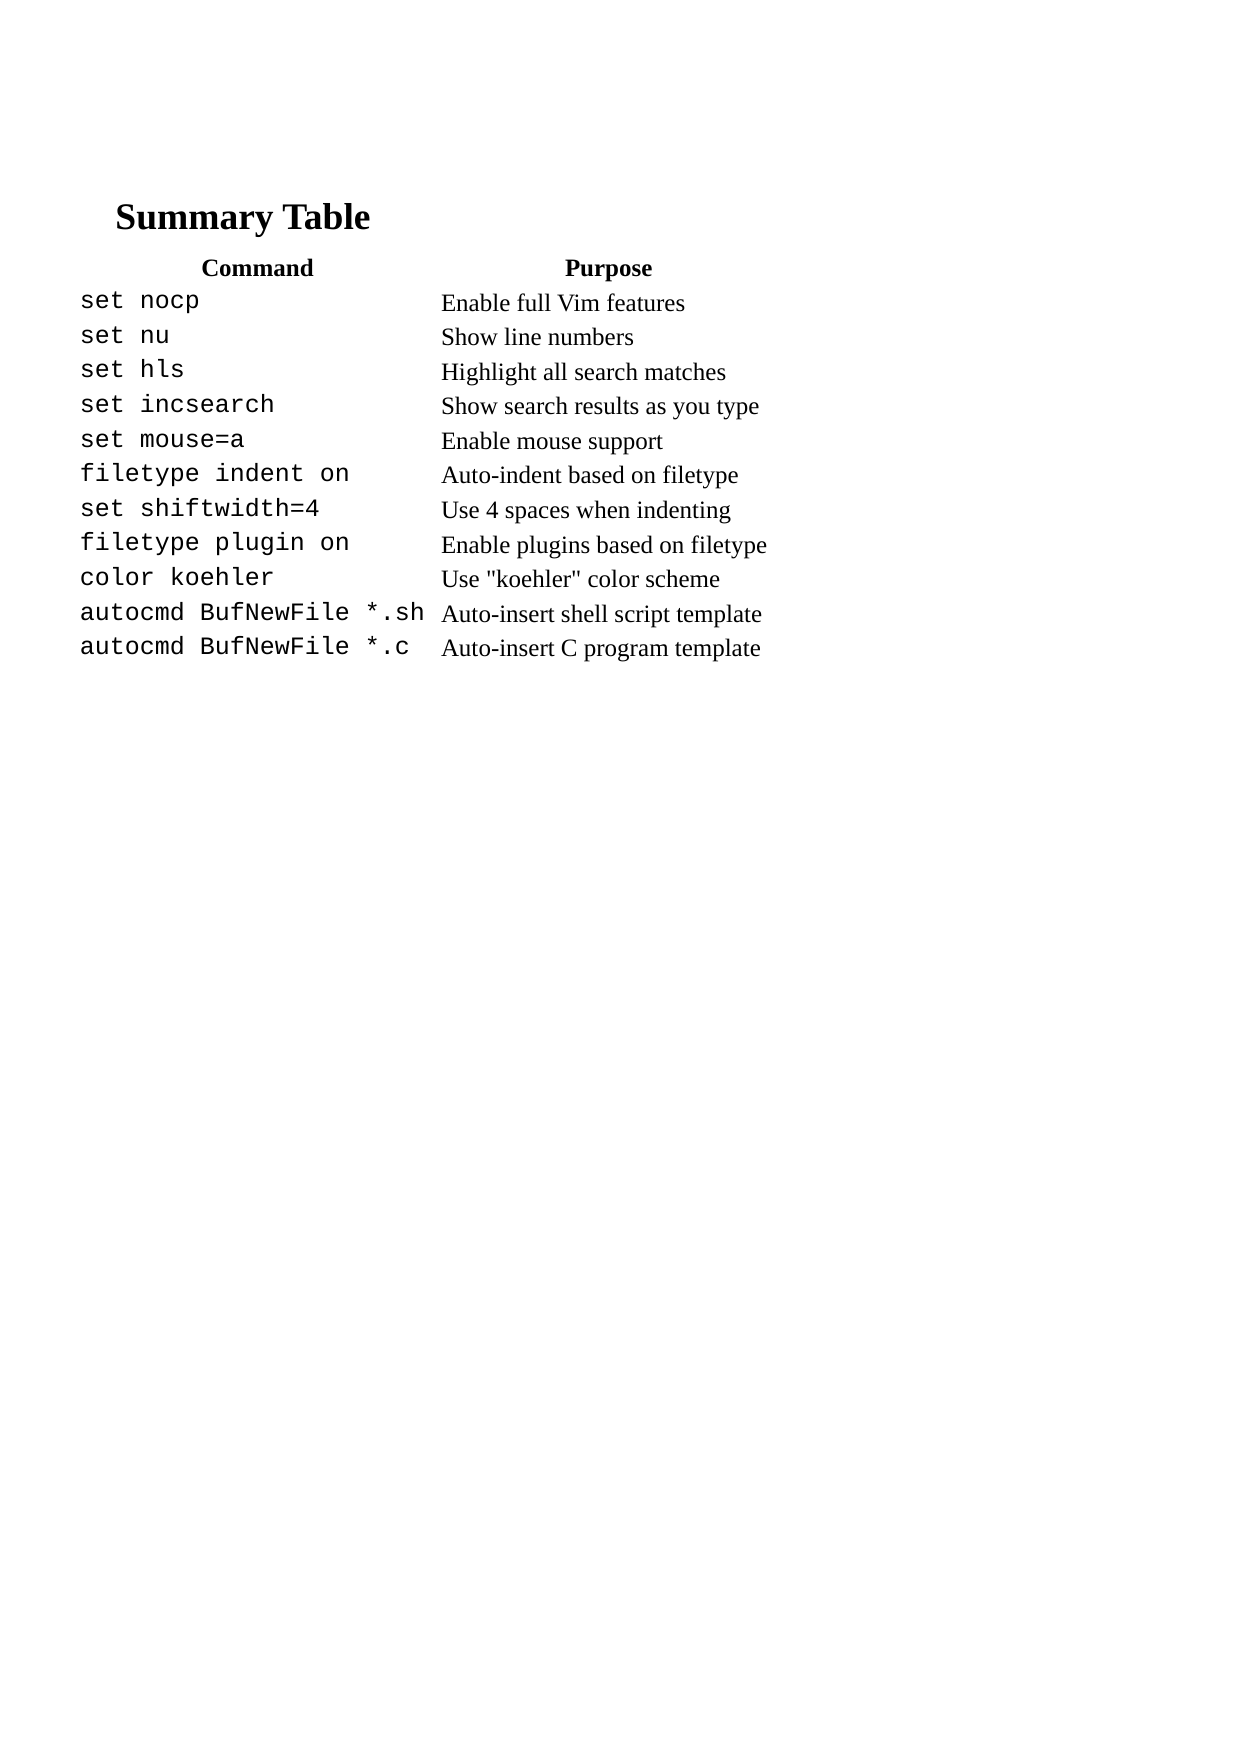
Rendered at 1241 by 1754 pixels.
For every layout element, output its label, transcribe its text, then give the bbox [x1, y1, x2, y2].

table_cell set mouse=a [77, 423, 438, 458]
table_cell Show line numbers [438, 319, 779, 354]
table_cell set nu [77, 319, 438, 354]
table_cell Auto-insert C program template [438, 631, 779, 665]
table_cell Highlight all search matches [438, 354, 779, 388]
table_cell set hls [77, 354, 438, 388]
table_cell Auto-indent based on filetype [438, 458, 779, 492]
table_cell Enable full Vim features [438, 285, 779, 319]
table_cell autocmd BufNewFile *.c [77, 631, 438, 665]
table_header Purpose [438, 250, 779, 285]
table_cell color koehler [77, 561, 438, 596]
table_cell Use "koehler" color scheme [438, 561, 779, 596]
table_cell Use 4 spaces when indenting [438, 492, 779, 527]
table_cell Enable plugins based on filetype [438, 527, 779, 561]
table_header Command [77, 250, 438, 285]
table_cell autocmd BufNewFile *.sh [77, 596, 438, 631]
subtitle ✅ Summary Table [77, 194, 1123, 238]
table_cell Auto-insert shell script template [438, 596, 779, 631]
table_cell Enable mouse support [438, 423, 779, 458]
table_cell filetype indent on [77, 458, 438, 492]
table_cell filetype plugin on [77, 527, 438, 561]
table_cell set incsearch [77, 389, 438, 423]
table_cell Show search results as you type [438, 389, 779, 423]
table_cell set shiftwidth=4 [77, 492, 438, 527]
table_cell set nocp [77, 285, 438, 319]
